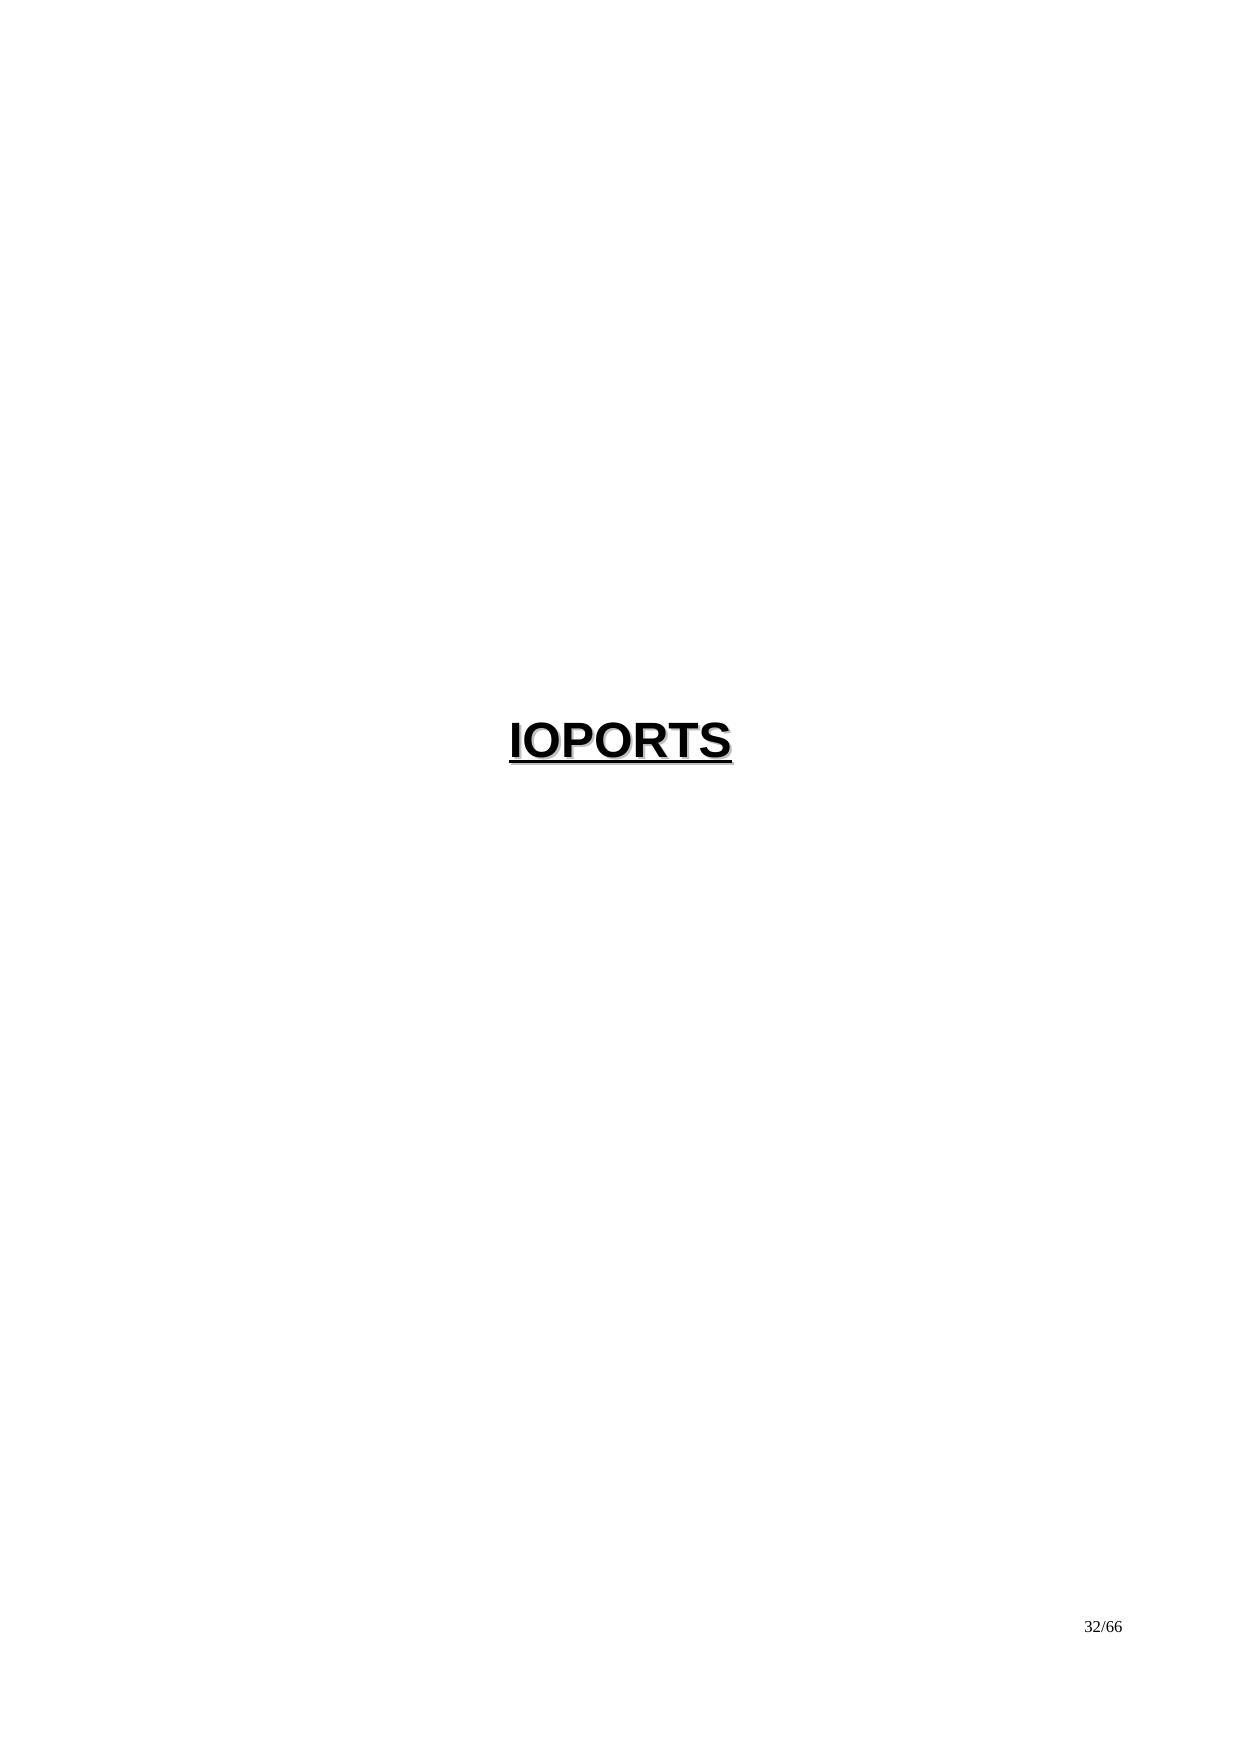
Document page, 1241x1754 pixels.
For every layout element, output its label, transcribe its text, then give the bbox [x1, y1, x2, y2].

subtitle IOPORTS [118, 711, 1122, 768]
